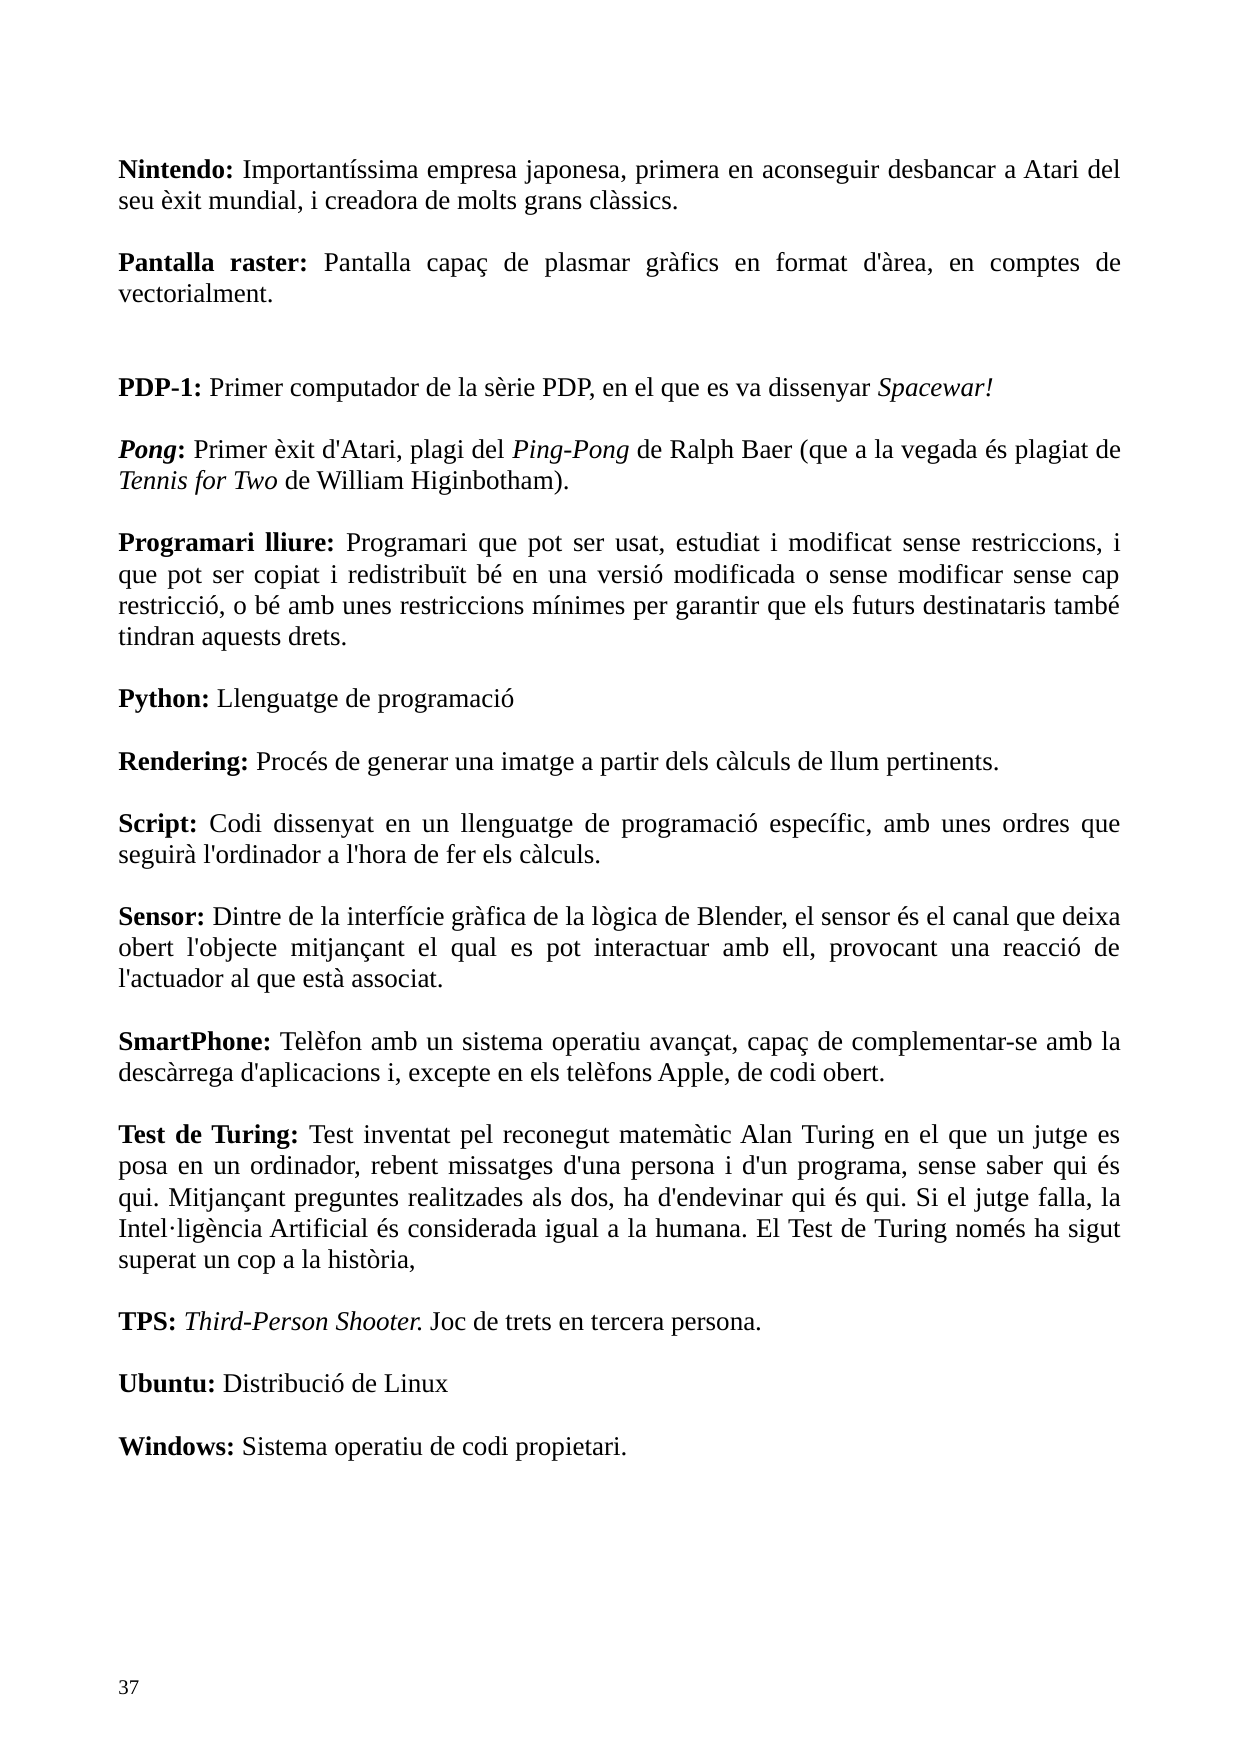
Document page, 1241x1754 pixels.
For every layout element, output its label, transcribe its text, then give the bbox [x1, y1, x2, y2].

text Pantalla raster: Pantalla capaç de plasmar gràfics en format d'àrea, en comptes de vectorialment. [118, 246, 1122, 308]
text Rendering: Procés de generar una imatge a partir dels càlculs de llum pertinents. [118, 744, 1122, 776]
text TPS: Third-Person Shooter. Joc de trets en tercera persona. [118, 1305, 1122, 1336]
text Sensor: Dintre de la interfície gràfica de la lògica de Blender, el sensor és el canal que deixa obert l'objecte mitjançant el qual es pot interactuar amb ell, provocant una reacció de l'actuador al que està associat. [118, 900, 1122, 994]
text Python: Llenguatge de programació [118, 682, 1122, 713]
text Pong: Primer èxit d'Atari, plagi del Ping-Pong de Ralph Baer (que a la vegada és plagiat de Tennis for Two de William Higinbotham). [118, 433, 1122, 495]
text Script: Codi dissenyat en un llenguatge de programació específic, amb unes ordres que seguirà l'ordinador a l'hora de fer els càlculs. [118, 807, 1122, 869]
text Windows: Sistema operatiu de codi propietari. [118, 1430, 1122, 1461]
text SmartPhone: Telèfon amb un sistema operatiu avançat, capaç de complementar-se amb la descàrrega d'aplicacions i, excepte en els telèfons Apple, de codi obert. [118, 1025, 1122, 1087]
text PDP-1: Primer computador de la sèrie PDP, en el que es va dissenyar Spacewar! [118, 371, 1122, 402]
text Ubuntu: Distribució de Linux [118, 1367, 1122, 1399]
text Programari lliure: Programari que pot ser usat, estudiat i modificat sense restriccions, i que pot ser copiat i redistribuït bé en una versió modificada o sense modificar sense cap restricció, o bé amb unes restriccions mínimes per garantir que els futurs destinataris també tindran aquests drets. [118, 527, 1122, 651]
text Test de Turing: Test inventat pel reconegut matemàtic Alan Turing en el que un jutge es posa en un ordinador, rebent missatges d'una persona i d'un programa, sense saber qui és qui. Mitjançant preguntes realitzades als dos, ha d'endevinar qui és qui. Si el jutge falla, la Intel·ligència Artificial és considerada igual a la humana. El Test de Turing només ha sigut superat un cop a la història, [118, 1118, 1122, 1274]
text Nintendo: Importantíssima empresa japonesa, primera en aconseguir desbancar a Atari del seu èxit mundial, i creadora de molts grans clàssics. [118, 153, 1122, 215]
